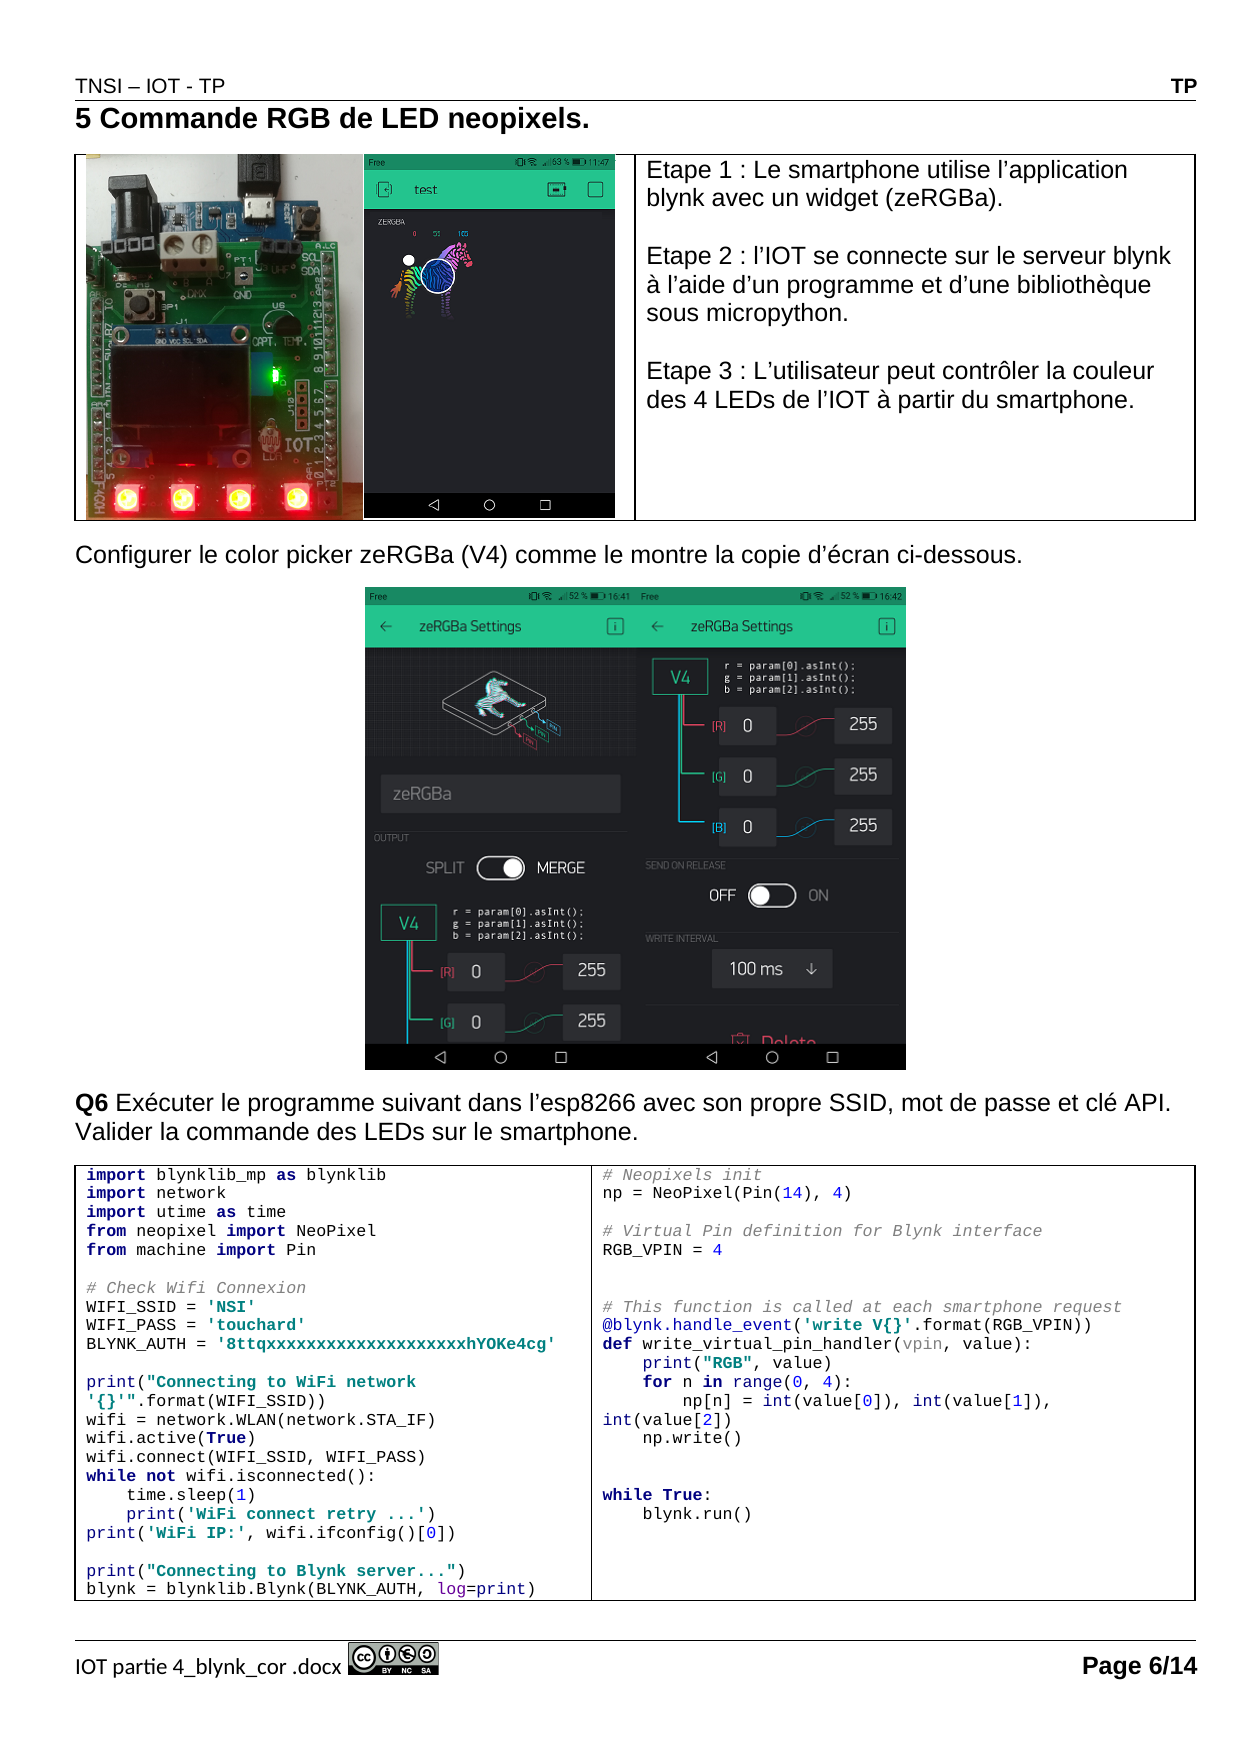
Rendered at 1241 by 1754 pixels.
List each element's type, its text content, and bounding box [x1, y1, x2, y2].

text Q6 Exécuter le programme suivant dans l’esp8266 avec son propre SSID, mot de passe et clé API. Valider la commande des LEDs sur le smartphone. [75, 1088, 1196, 1146]
table_header [616, 155, 634, 519]
table_header # Neopixels init np = NeoPixel(Pin(14), 4) # Virtual Pin definition for Blynk interface RGB_VPIN = 4 # This function is called at each smartphone request @blynk.handle_event('write V{}'.format(RGB_VPIN)) def write_virtual_pin_handler(vpin, value): print("RGB", value) for n in range(0, 4): np[n] = int(value[0]), int(value[1]), int(value[2]) np.write() while True: blynk.run() [592, 1166, 1194, 1600]
text 5 Commande RGB de LED neopixels. [75, 101, 1196, 134]
picture [348, 1642, 439, 1675]
picture [365, 587, 906, 1070]
text Configurer le color picker zeRGBa (V4) comme le montre la copie d’écran ci-dessous. [75, 540, 1196, 568]
table_header Etape 1 : Le smartphone utilise l’application blynk avec un widget (zeRGBa). Etape 2 : l’IOT se connecte sur le serveur blynk à l’aide d’un programme et d’une bibliothèque sous micropython. Etape 3 : L’utilisateur peut contrôler la couleur des 4 LEDs de l’IOT à partir du smartphone. [636, 155, 1194, 519]
table_header [76, 155, 86, 519]
